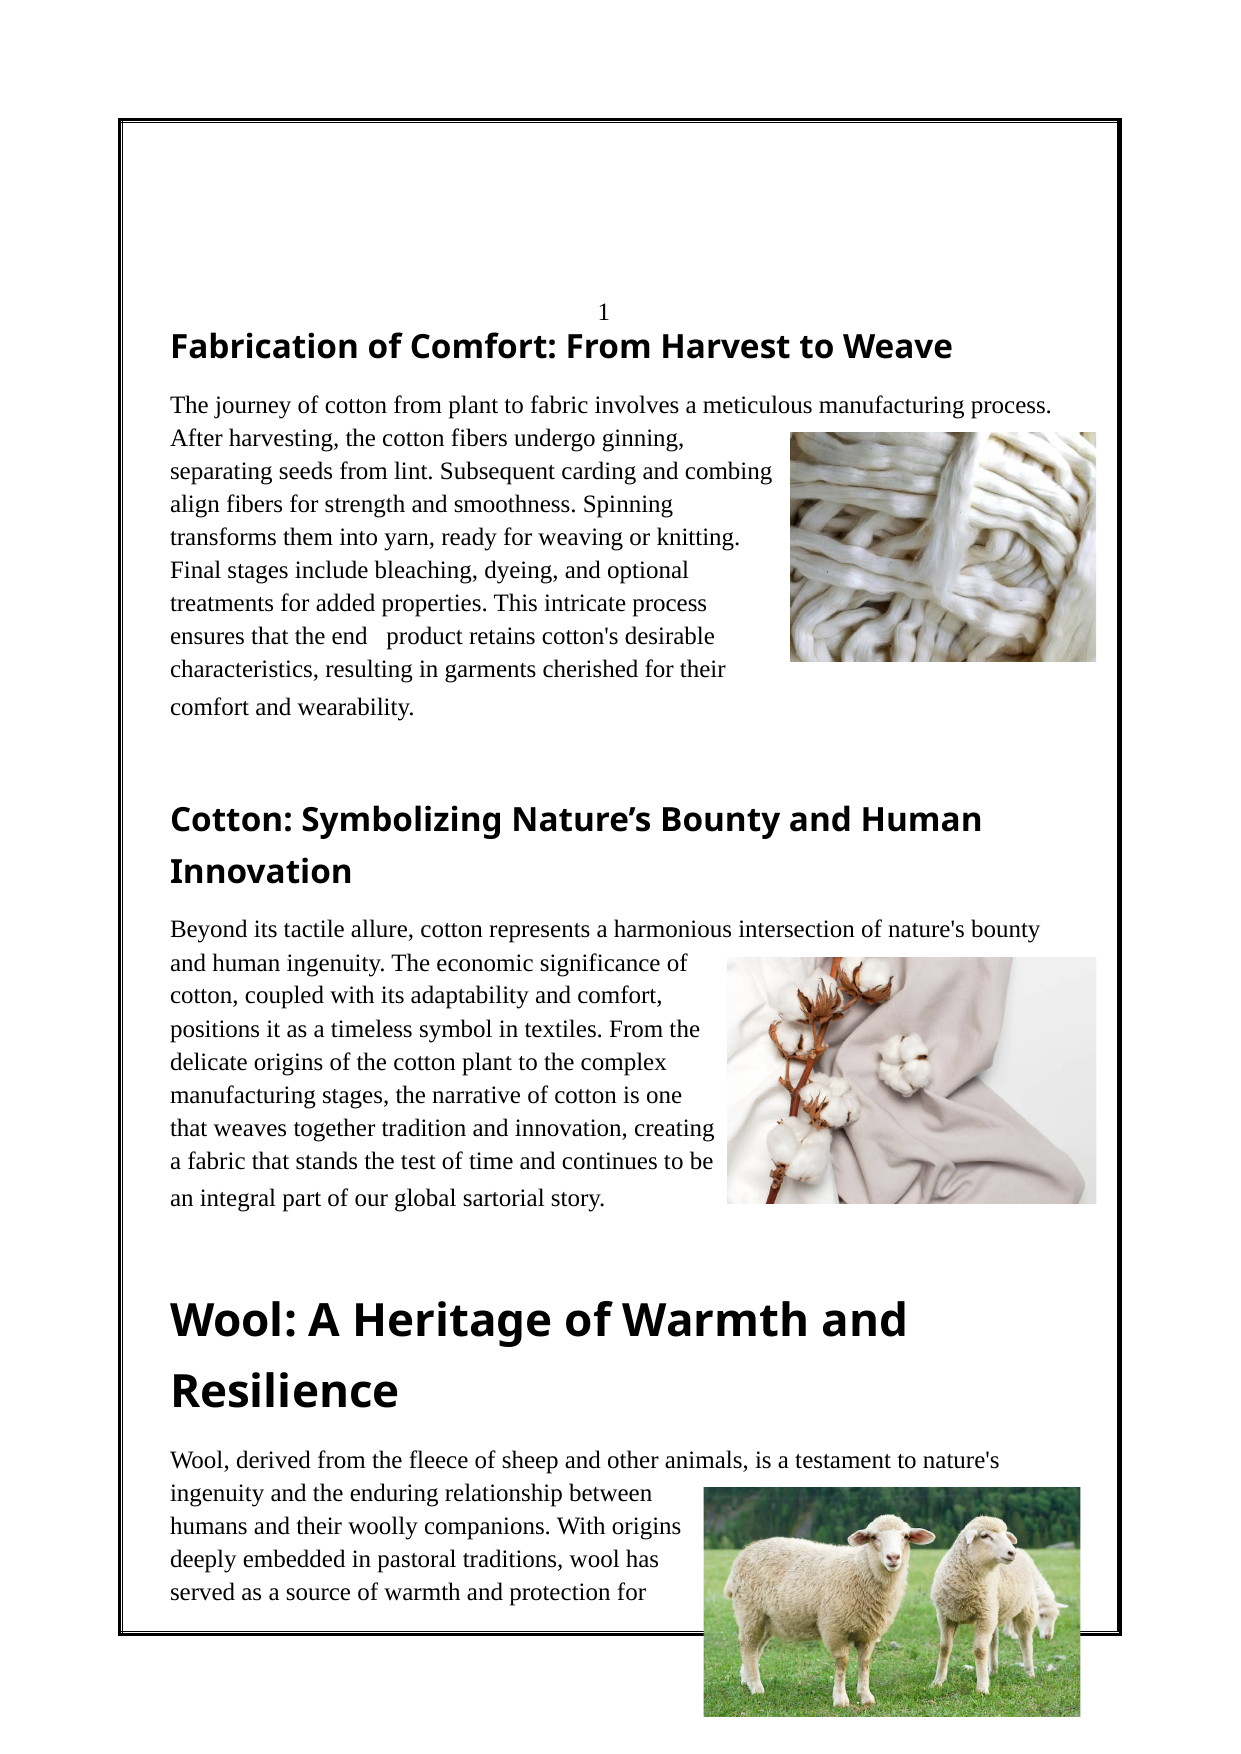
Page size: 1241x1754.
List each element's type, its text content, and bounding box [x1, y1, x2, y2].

picture [703, 1487, 1081, 1717]
text Wool: A Heritage of Warmth and Resilience [170, 1287, 1070, 1421]
text Fabrication of Comfort: From Harvest to Weave [170, 323, 1070, 369]
text The journey of cotton from plant to fabric involves a meticulous manufacturing process. After harvesting, the cotton fibers undergo ginning, separating seeds from lint. Subsequent carding and combing align fibers for strength and smoothness. Spinning transforms them into yarn, ready for weaving or knitting. Final stages include bleaching, dyeing, and optional treatments for added properties. This intricate process ensures that the end product retains cotton's desirable characteristics, resulting in garments cherished for their comfort and wearability. [170, 390, 1070, 722]
text Wool, derived from the fleece of sheep and other animals, is a testament to nature's ingenuity and the enduring relationship between humans and their woolly companions. With origins deeply embedded in pastoral traditions, wool has served as a source of warmth and protection for [170, 1445, 1070, 1606]
picture [727, 957, 1097, 1204]
text Cotton: Symbolizing Nature’s Bounty and Human Innovation [170, 796, 1070, 893]
picture [790, 432, 1097, 662]
text Beyond its tactile allure, cotton represents a harmonious intersection of nature's bounty and human ingenuity. The economic significance of cotton, coupled with its adaptability and comfort, positions it as a timeless symbol in textiles. From the delicate origins of the cotton plant to the complex manufacturing stages, the narrative of cotton is one that weaves together tradition and innovation, creating a fabric that stands the test of time and continues to be an integral part of our global sartorial story. [170, 914, 1070, 1214]
